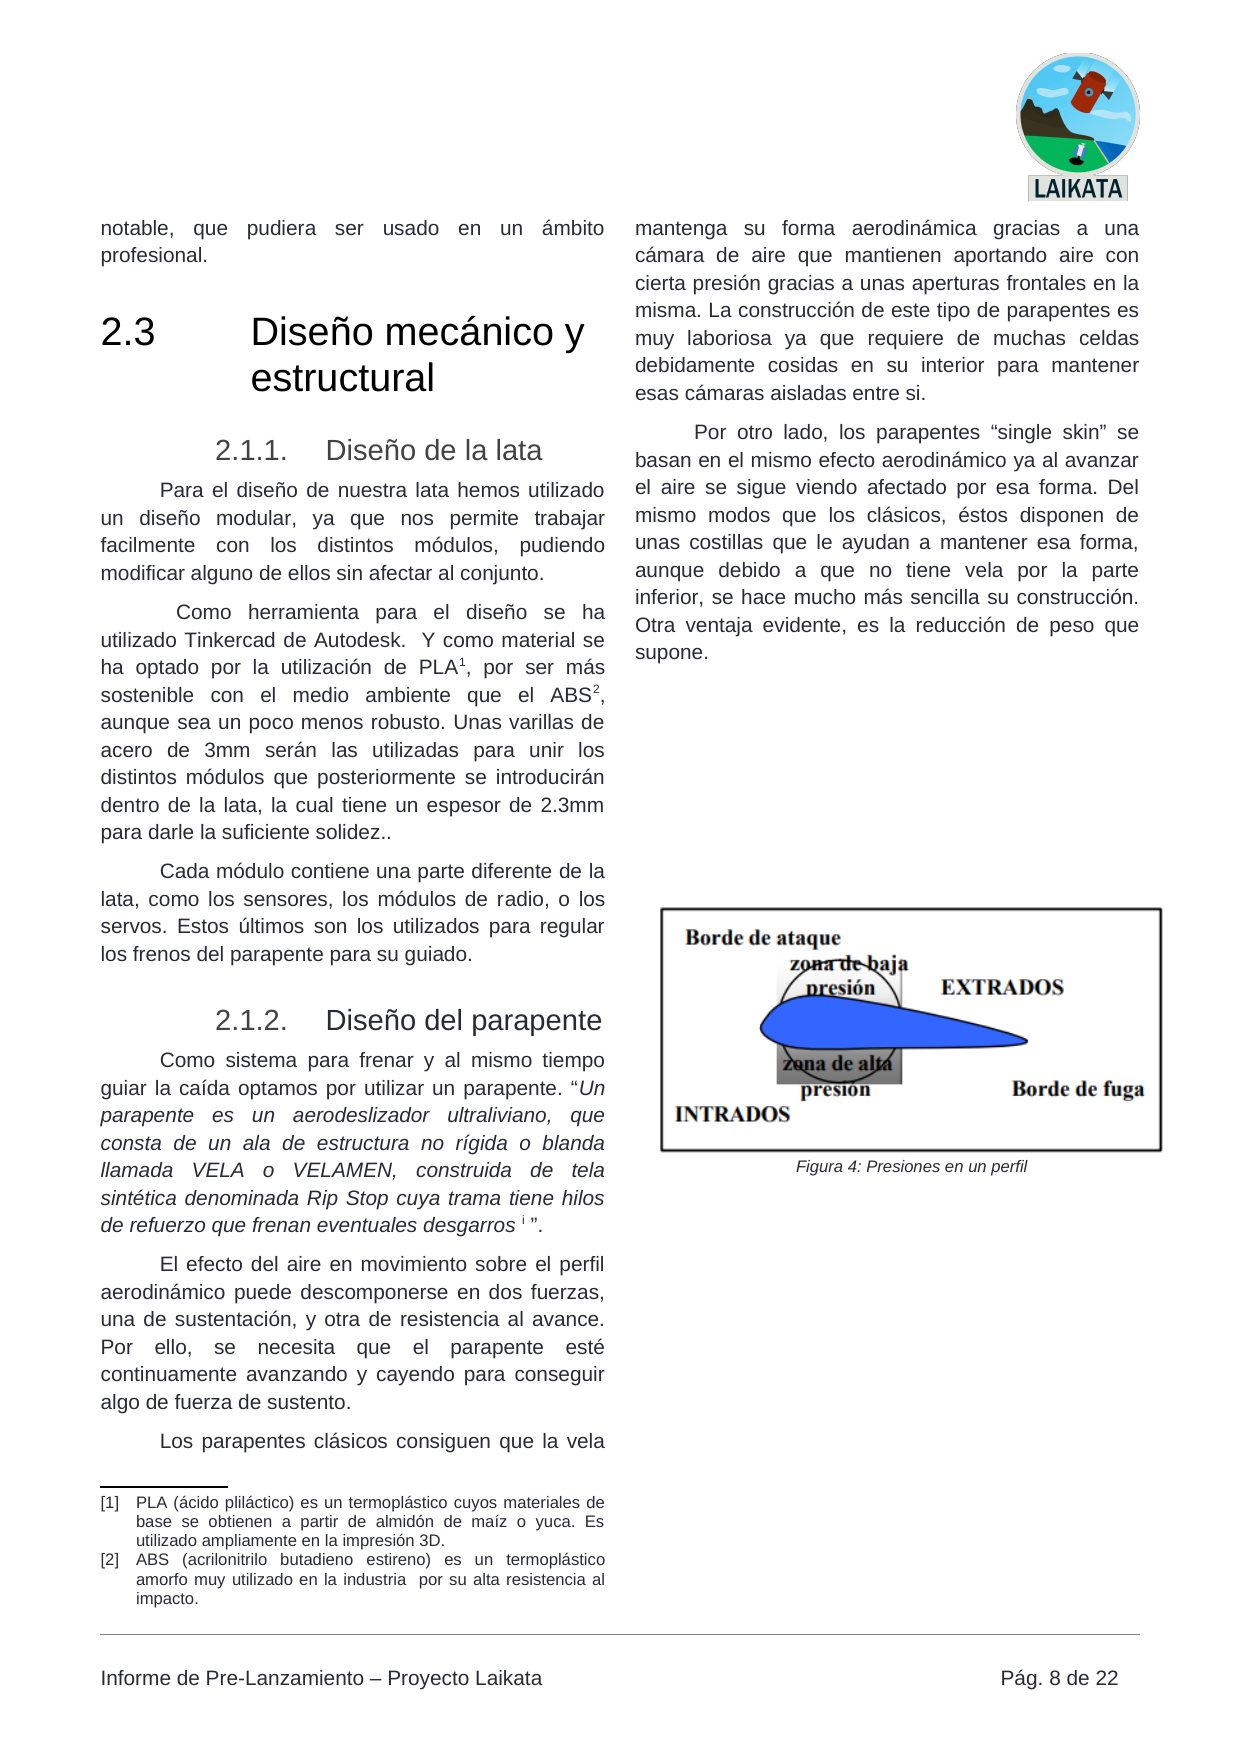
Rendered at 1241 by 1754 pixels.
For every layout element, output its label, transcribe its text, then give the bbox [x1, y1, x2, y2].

subtitle Diseño del parapente [288, 1003, 605, 1036]
picture [659, 905, 1164, 1155]
text mantenga su forma aerodinámica gracias a una cámara de aire que mantienen aportando aire con cierta presión gracias a unas aperturas frontales en la misma. La construcción de este tipo de parapentes es muy laboriosa ya que requiere de muchas celdas debidamente cosidas en su interior para mantener esas cámaras aisladas entre si. [635, 216, 1140, 405]
text Por otro lado, los parapentes “single skin” se basan en el mismo efecto aerodinámico ya al avanzar el aire se sigue viendo afectado por esa forma. Del mismo modos que los clásicos, éstos disponen de unas costillas que le ayudan a mantener esa forma, aunque debido a que no tiene vela por la parte inferior, se hace mucho más sencilla su construcción. Otra ventaja evidente, es la reducción de peso que supone. [635, 420, 1140, 664]
text Como sistema para frenar y al mismo tiempo guiar la caída optamos por utilizar un parapente. “Un parapente es un aerodeslizador ultraliviano, que consta de un ala de estructura no rígida o blanda llamada VELA o VELAMEN, construida de tela sintética denominada Rip Stop cuya trama tiene hilos de refuerzo que frenan eventuales desgarros ”. [100, 1048, 605, 1237]
text ABS (acrilonitrilo butadieno estireno) es un termoplástico amorfo muy utilizado en la industria por su alta resistencia al impacto. [100, 1550, 605, 1608]
text notable, que pudiera ser usado en un ámbito profesional. [100, 216, 605, 267]
text Como herramienta para el diseño se ha utilizado Tinkercad de Autodesk. Y como material se ha optado por la utilización de PLA, por ser más sostenible con el medio ambiente que el ABS, aunque sea un poco menos robusto. Unas varillas de acero de 3mm serán las utilizadas para unir los distintos módulos que posteriormente se introducirán dentro de la lata, la cual tiene un espesor de 2.3mm para darle la suficiente solidez.. [100, 600, 605, 844]
text PLA (ácido pliláctico) es un termoplástico cuyos materiales de base se obtienen a partir de almidón de maíz o yuca. Es utilizado ampliamente en la impresión 3D. [100, 1493, 605, 1550]
text Cada módulo contiene una parte diferente de la lata, como los sensores, los módulos de radio, o los servos. Estos últimos son los utilizados para regular los frenos del parapente para su guiado. [100, 859, 605, 966]
picture [1016, 53, 1140, 201]
subtitle 2.3 Diseño mecánico y estructural [100, 308, 605, 399]
text Para el diseño de nuestra lata hemos utilizado un diseño modular, ya que nos permite trabajar facilmente con los distintos módulos, pudiendo modificar alguno de ellos sin afectar al conjunto. [100, 478, 605, 585]
text Figura 4: Presiones en un perfil [659, 1155, 1164, 1176]
text Los parapentes clásicos consiguen que la vela [100, 1429, 605, 1453]
subtitle Diseño de la lata [288, 433, 605, 466]
text El efecto del aire en movimiento sobre el perfil aerodinámico puede descomponerse en dos fuerzas, una de sustentación, y otra de resistencia al avance. Por ello, se necesita que el parapente esté continuamente avanzando y cayendo para conseguir algo de fuerza de sustento. [100, 1252, 605, 1414]
